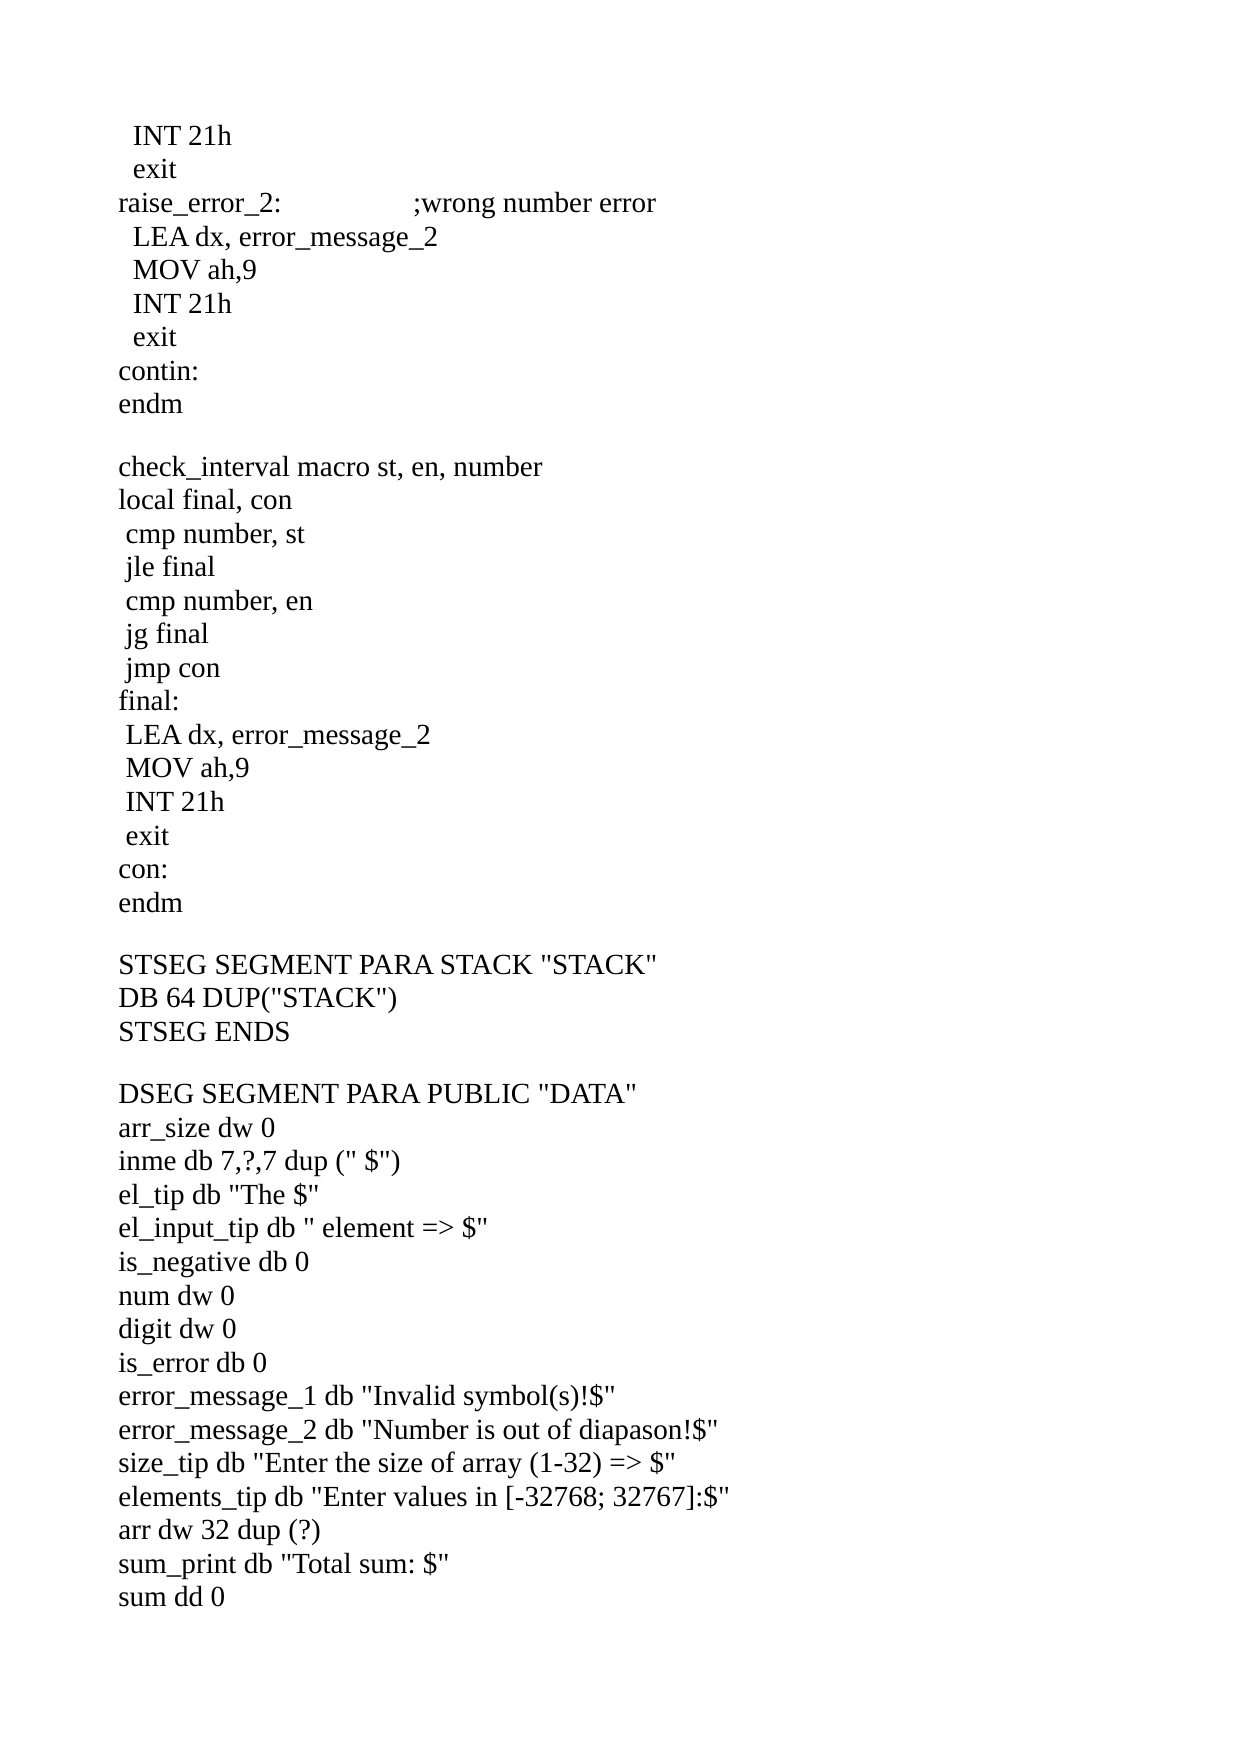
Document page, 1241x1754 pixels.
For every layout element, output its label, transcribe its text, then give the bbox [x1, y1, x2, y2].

text LEA dx, error_message_2 [118, 717, 1122, 751]
text exit [118, 319, 1122, 353]
text contin: [118, 353, 1122, 386]
text is_negative db 0 [118, 1244, 1122, 1278]
text cmp number, en [118, 583, 1122, 616]
text raise_error_2: ;wrong number error [118, 185, 1122, 219]
text inme db 7,?,7 dup (" $") [118, 1143, 1122, 1177]
text el_tip db "The $" [118, 1177, 1122, 1211]
text jmp con [118, 650, 1122, 683]
text MOV ah,9 [118, 252, 1122, 286]
text error_message_1 db "Invalid symbol(s)!$" [118, 1378, 1122, 1412]
text DB 64 DUP("STACK") [118, 981, 1122, 1014]
text final: [118, 683, 1122, 717]
text local final, con [118, 482, 1122, 516]
text arr_size dw 0 [118, 1110, 1122, 1143]
text INT 21h [118, 286, 1122, 319]
text jle final [118, 549, 1122, 583]
text arr dw 32 dup (?) [118, 1512, 1122, 1546]
text con: [118, 851, 1122, 885]
text num dw 0 [118, 1278, 1122, 1311]
text el_input_tip db " element => $" [118, 1211, 1122, 1244]
text exit [118, 818, 1122, 851]
text size_tip db "Enter the size of array (1-32) => $" [118, 1445, 1122, 1479]
text endm [118, 885, 1122, 918]
text check_interval macro st, en, number [118, 449, 1122, 482]
text is_error db 0 [118, 1345, 1122, 1378]
text elements_tip db "Enter values in [-32768; 32767]:$" [118, 1479, 1122, 1512]
text STSEG SEGMENT PARA STACK "STACK" [118, 947, 1122, 981]
text sum_print db "Total sum: $" [118, 1546, 1122, 1579]
text error_message_2 db "Number is out of diapason!$" [118, 1412, 1122, 1445]
text DSEG SEGMENT PARA PUBLIC "DATA" [118, 1076, 1122, 1110]
text jg final [118, 616, 1122, 650]
text INT 21h [118, 784, 1122, 818]
text LEA dx, error_message_2 [118, 219, 1122, 252]
text exit [118, 152, 1122, 185]
text cmp number, st [118, 516, 1122, 549]
text INT 21h [118, 118, 1122, 152]
text endm [118, 386, 1122, 420]
text digit dw 0 [118, 1311, 1122, 1345]
text sum dd 0 [118, 1579, 1122, 1613]
text STSEG ENDS [118, 1014, 1122, 1048]
text MOV ah,9 [118, 751, 1122, 784]
